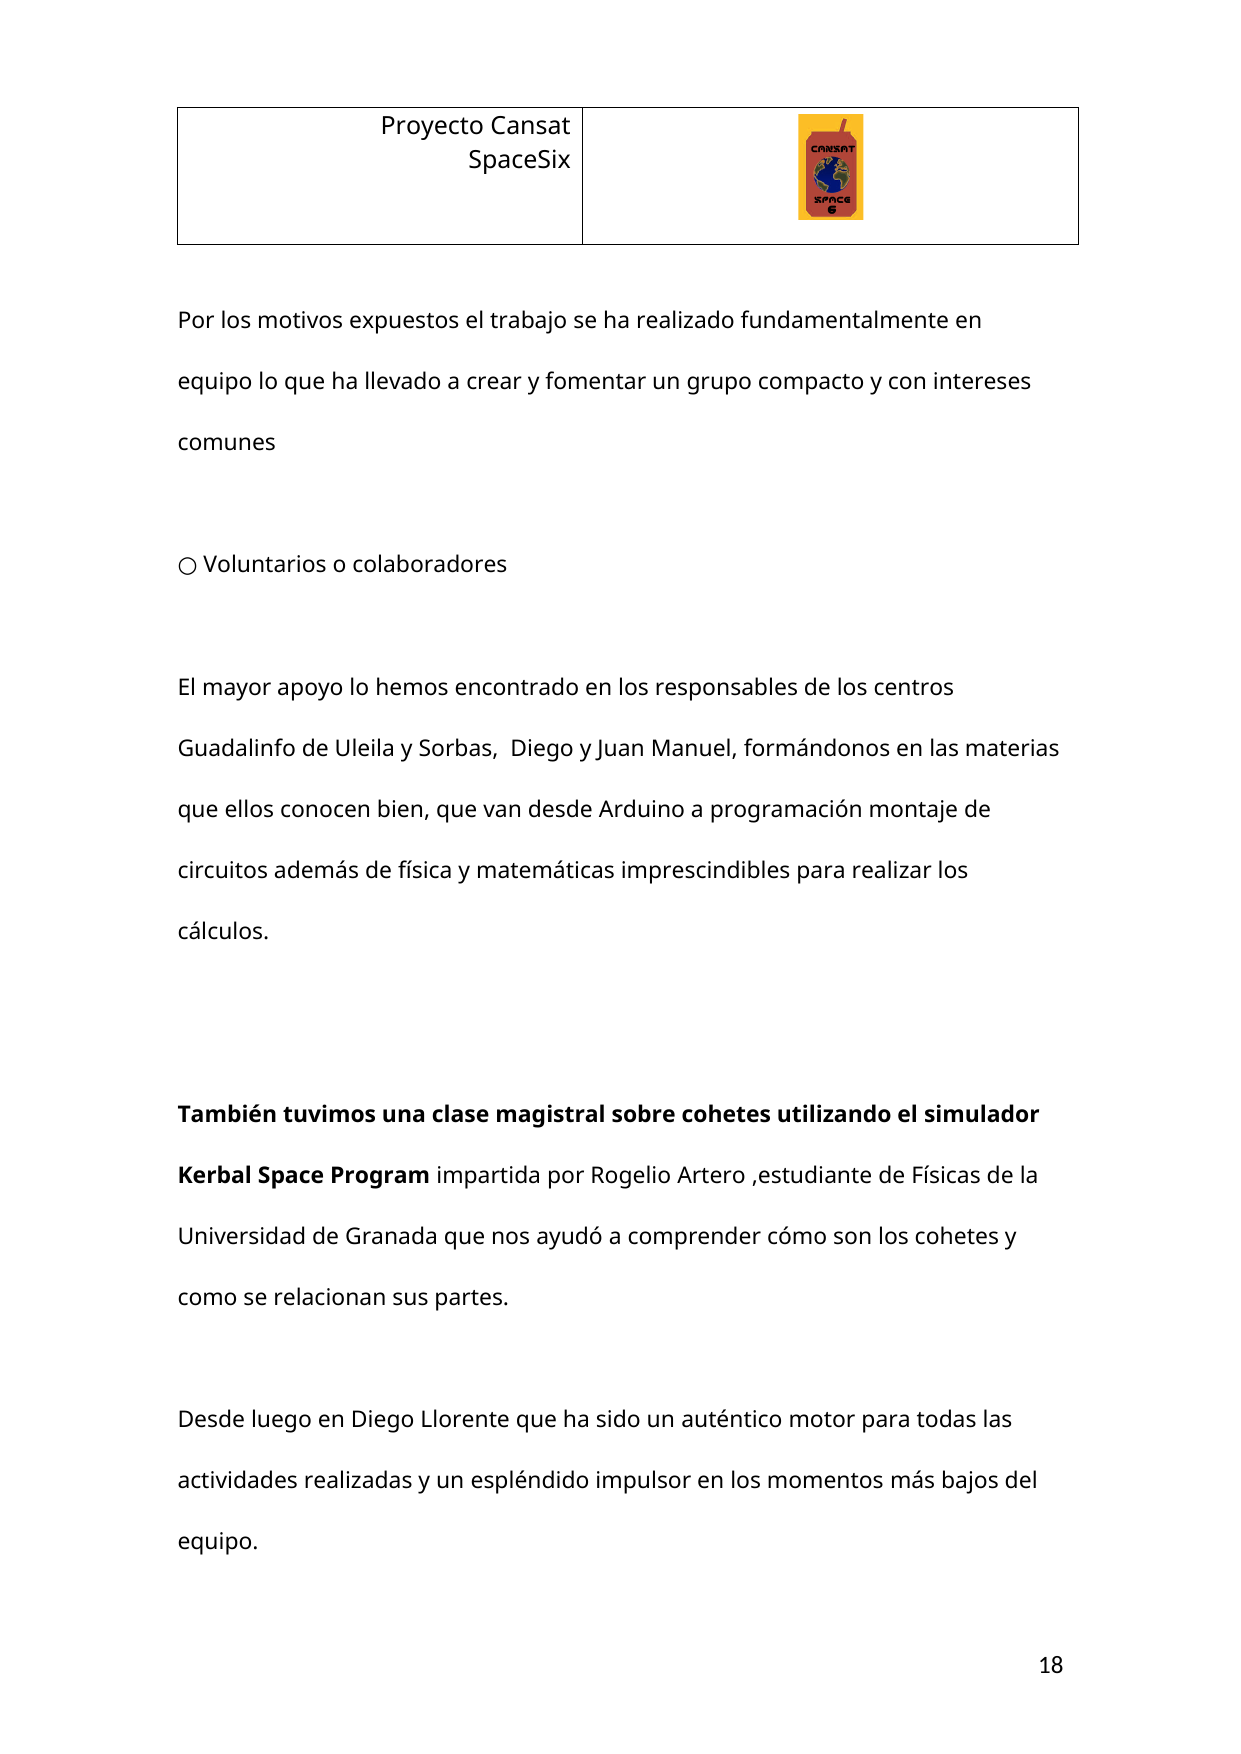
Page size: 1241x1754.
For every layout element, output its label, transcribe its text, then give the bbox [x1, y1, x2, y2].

text El mayor apoyo lo hemos encontrado en los responsables de los centros Guadalinfo de Uleila y Sorbas, Diego y Juan Manuel, formándonos en las materias que ellos conocen bien, que van desde Arduino a programación montaje de circuitos además de física y matemáticas imprescindibles para realizar los cálculos. [177, 656, 1063, 946]
text ○ Voluntarios o colaboradores [177, 534, 1063, 579]
text Por los motivos expuestos el trabajo se ha realizado fundamentalmente en equipo lo que ha llevado a crear y fomentar un grupo compacto y con intereses comunes [177, 274, 1063, 457]
text Desde luego en Diego Llorente que ha sido un auténtico motor para todas las actividades realizadas y un espléndido impulsor en los momentos más bajos del equipo. [177, 1389, 1063, 1556]
text También tuvimos una clase magistral sobre cohetes utilizando el simulador Kerbal Space Program impartida por Rogelio Artero ,estudiante de Físicas de la Universidad de Granada que nos ayudó a comprender cómo son los cohetes y como se relacionan sus partes. [177, 1083, 1063, 1312]
picture [798, 114, 864, 220]
